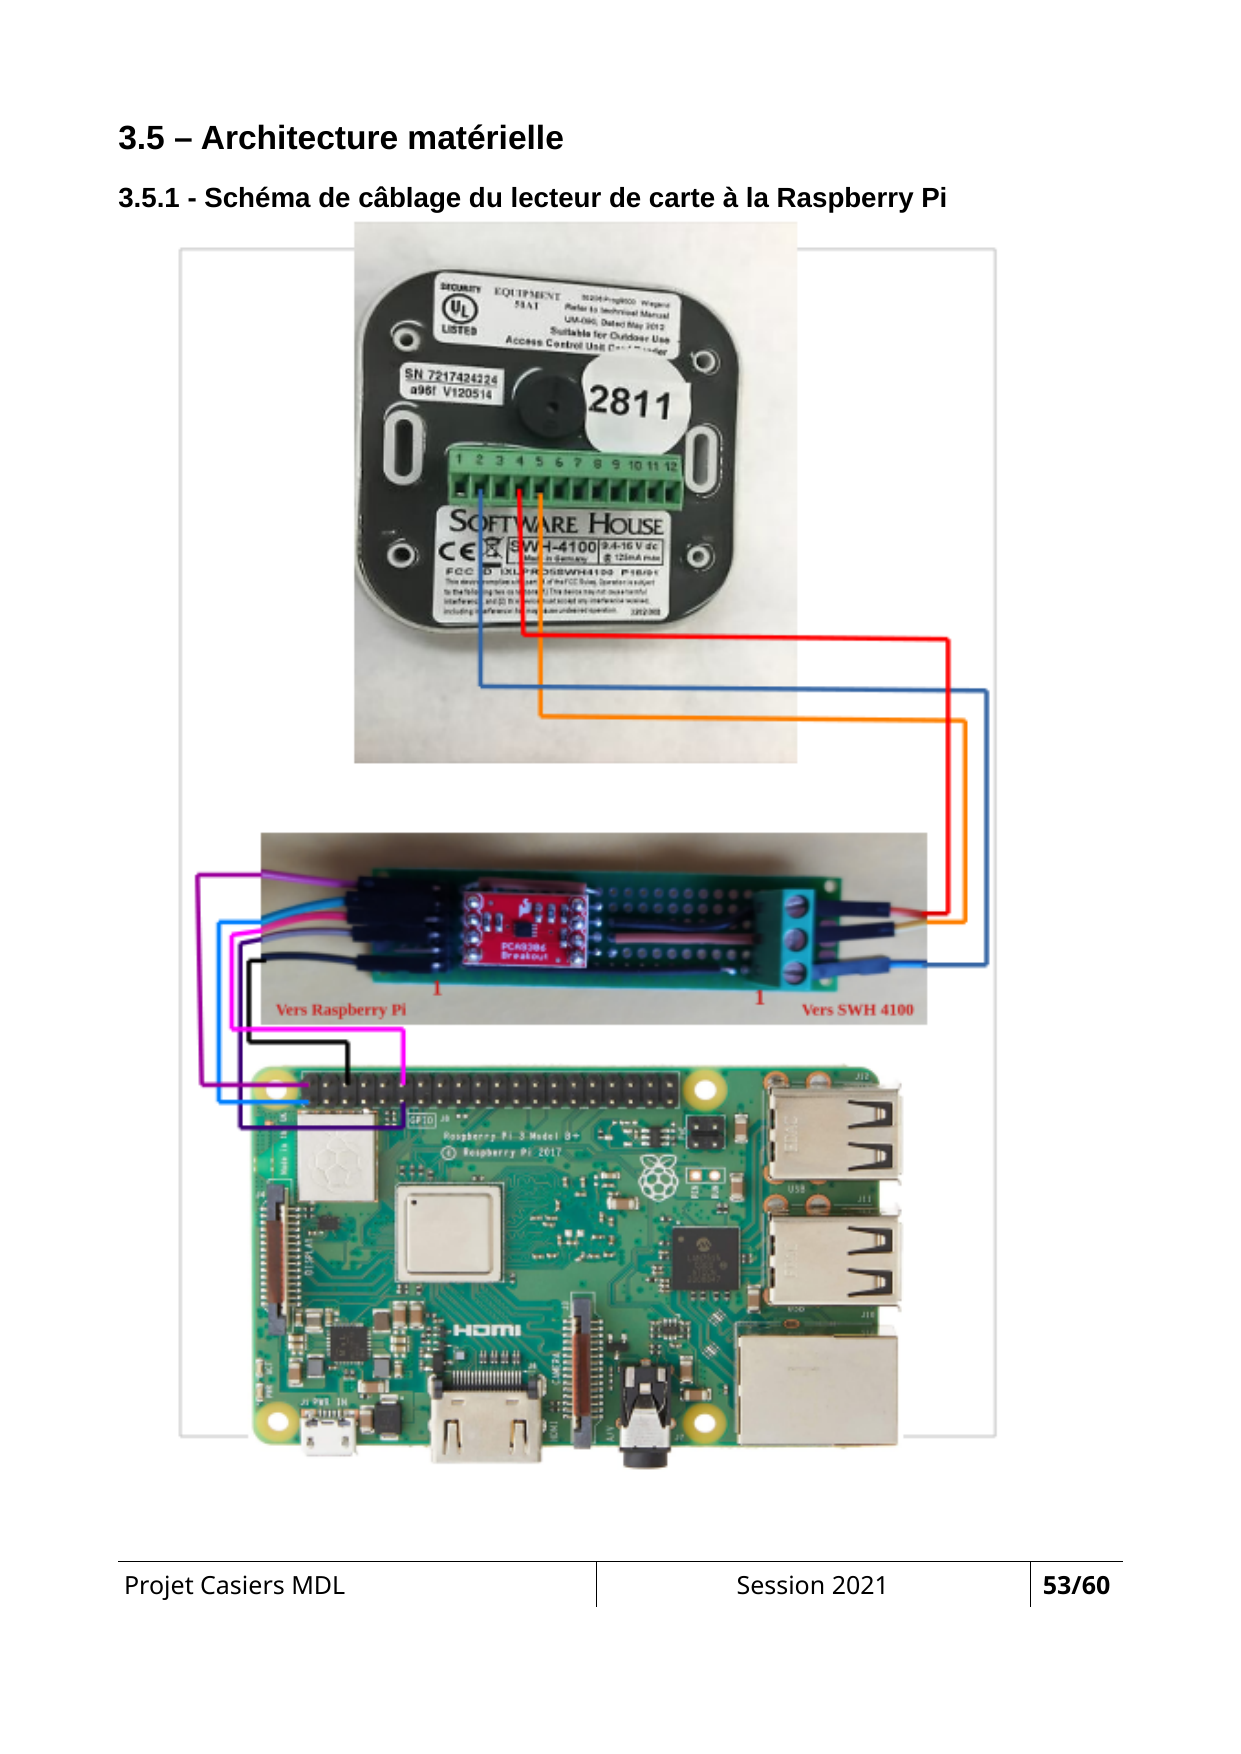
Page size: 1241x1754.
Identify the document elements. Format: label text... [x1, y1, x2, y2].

subtitle 3.5.1 - Schéma de câblage du lecteur de carte à la Raspberry Pi [118, 182, 1122, 214]
picture [157, 215, 999, 1477]
subtitle 3.5 – Architecture matérielle [118, 118, 1122, 157]
